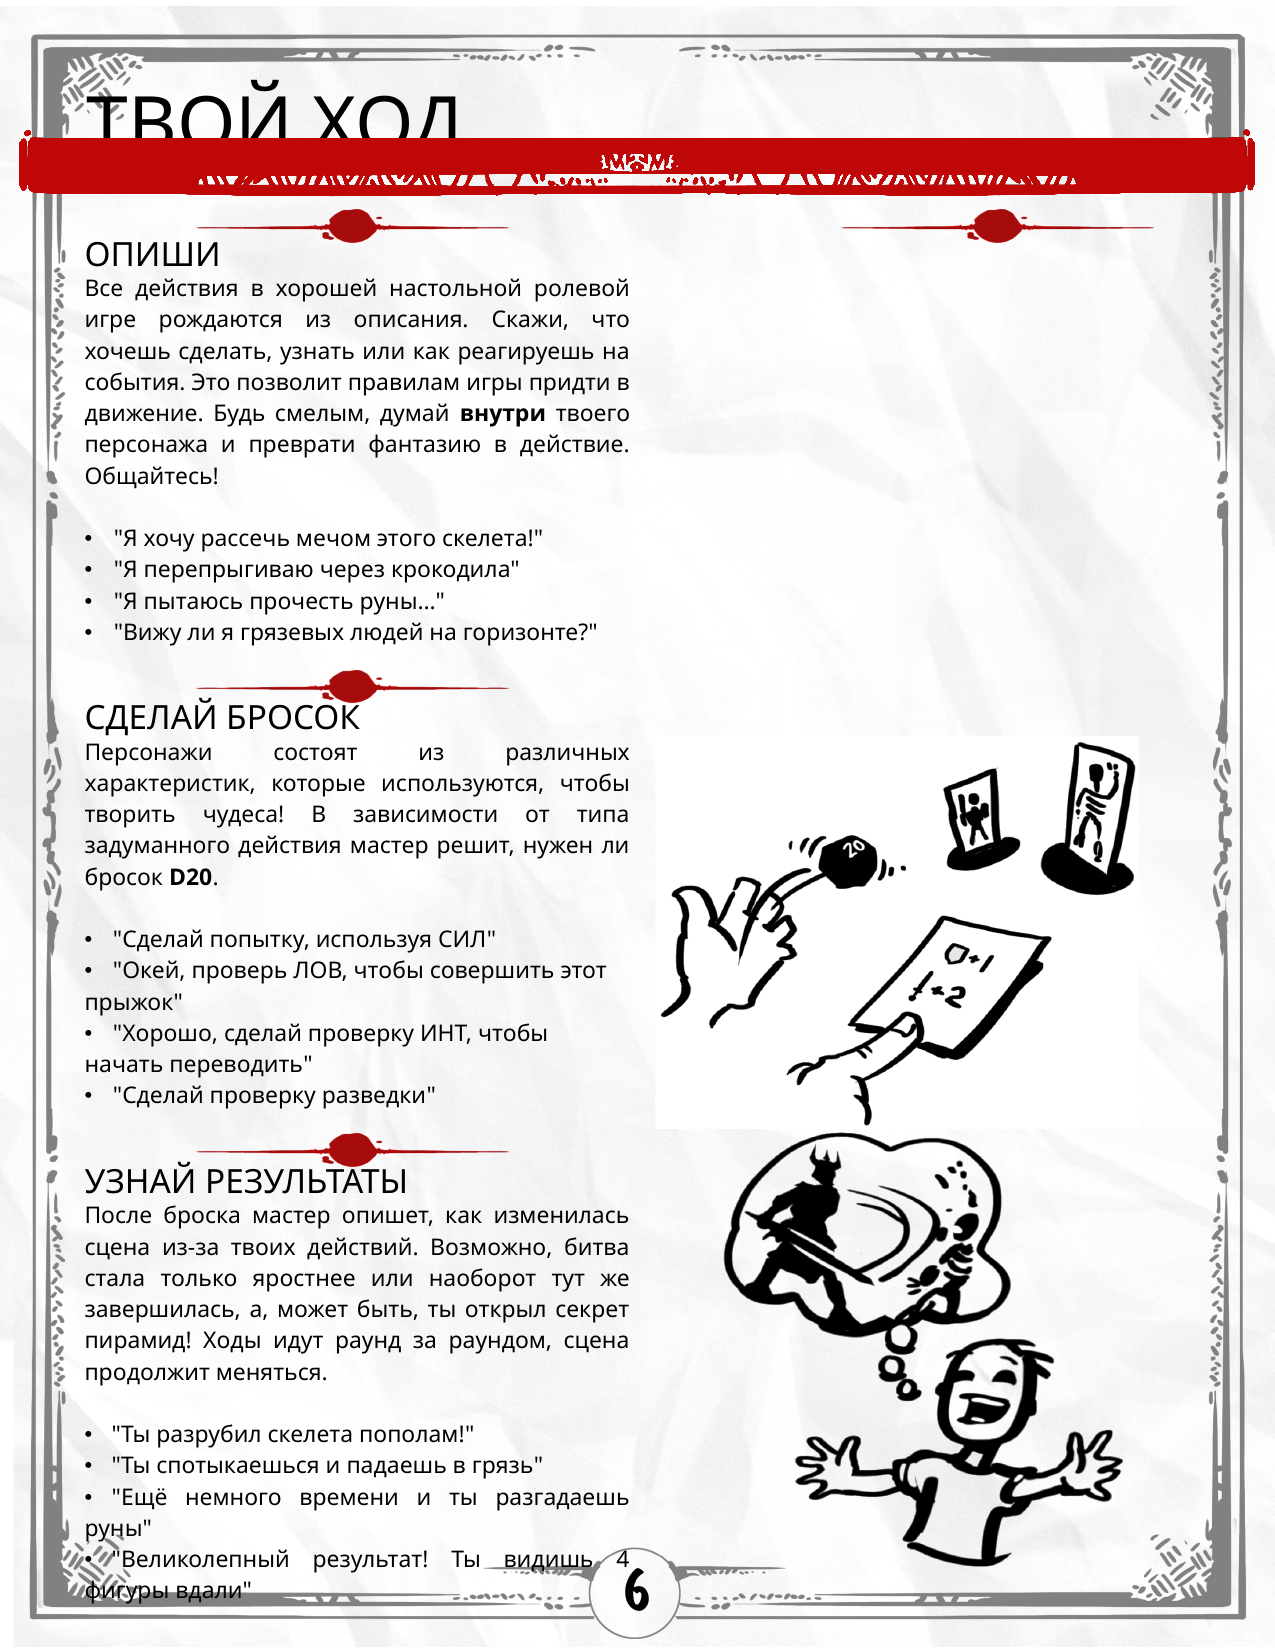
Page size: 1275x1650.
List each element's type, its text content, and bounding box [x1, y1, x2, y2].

text Персонажи состоят из различных характеристик, которые используются, чтобы творить чудеса! В зависимости от типа задуманного действия мастер решит, нужен ли бросок D20. [84, 736, 630, 892]
list "Ещё немного времени и ты разгадаешь руны" [84, 1481, 630, 1543]
list "Сделай попытку, используя СИЛ" [84, 923, 630, 954]
list "Хорошо, сделай проверку ИНТ, чтобы начать переводить" [84, 1017, 630, 1079]
list "Вижу ли я грязевых людей на горизонте?" [84, 616, 630, 647]
text После броска мастер опишет, как изменилась сцена из-за твоих действий. Возможно, битва стала только яростнее или наоборот тут же завершилась, а, может быть, ты открыл секрет пирамид! Ходы идут раунд за раундом, сцена продолжит меняться. [84, 1199, 630, 1387]
subtitle УЗНАЙ РЕЗУЛЬТАТЫ [84, 1169, 630, 1199]
list "Ты разрубил скелета пополам!" [84, 1418, 630, 1449]
list "Сделай проверку разведки" [84, 1079, 630, 1111]
list "Великолепный результат! Ты видишь 4 фигуры вдали" [84, 1543, 630, 1606]
list "Ты спотыкаешься и падаешь в грязь" [84, 1449, 630, 1481]
list "Я хочу рассечь мечом этого скелета!" [84, 522, 630, 553]
subtitle ОПИШИ [84, 245, 630, 272]
list "Окей, проверь ЛОВ, чтобы совершить этот прыжок" [84, 954, 630, 1017]
list "Я перепрыгиваю через крокодила" [84, 553, 630, 585]
subtitle СДЕЛАЙ БРОСОК [84, 706, 630, 736]
text Все действия в хорошей настольной ролевой игре рождаются из описания. Скажи, что хочешь сделать, узнать или как реагируешь на события. Это позволит правилам игры придти в движение. Будь смелым, думай внутри твоего персонажа и преврати фантазию в действие. Общайтесь! [84, 272, 630, 491]
list "Я пытаюсь прочесть руны…" [84, 585, 630, 616]
picture [0, 6, 1275, 1647]
